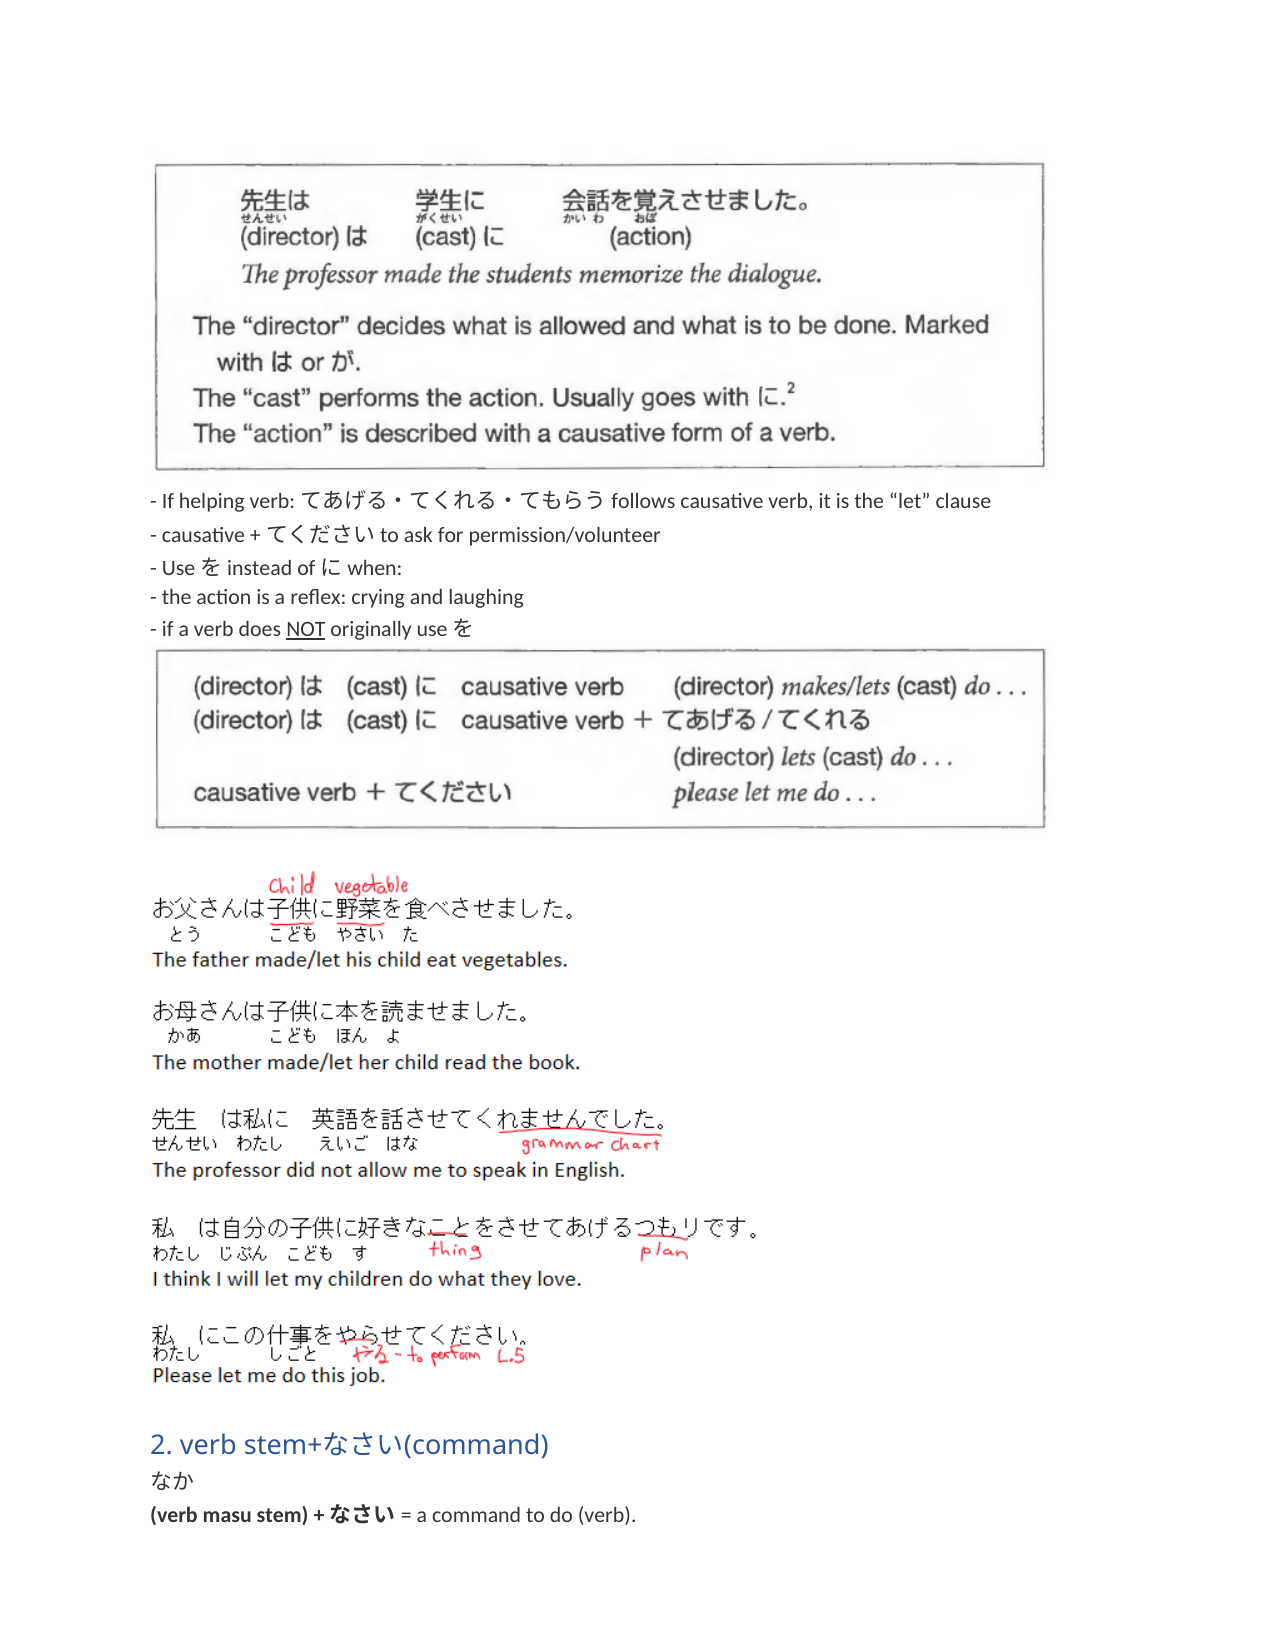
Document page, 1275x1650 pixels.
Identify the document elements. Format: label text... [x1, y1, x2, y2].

picture [150, 149, 1052, 482]
text - if a verb does NOT originally use を [150, 611, 1125, 643]
text なか [150, 1464, 1125, 1496]
text - Use を instead of に when: [150, 550, 1125, 582]
subtitle 2. verb stem+なさい(command) [150, 1423, 1125, 1462]
text - If helping verb: てあげる・てくれる・てもらう follows causative verb, it is the “let” clause [150, 483, 1125, 515]
text - causative + てください to ask for permission/volunteer [150, 517, 1125, 548]
text - the action is a reflex: crying and laughing [150, 583, 1125, 610]
text (verb masu stem) + なさい = a command to do (verb). [150, 1497, 1125, 1529]
picture [150, 864, 758, 1391]
picture [150, 644, 1053, 835]
